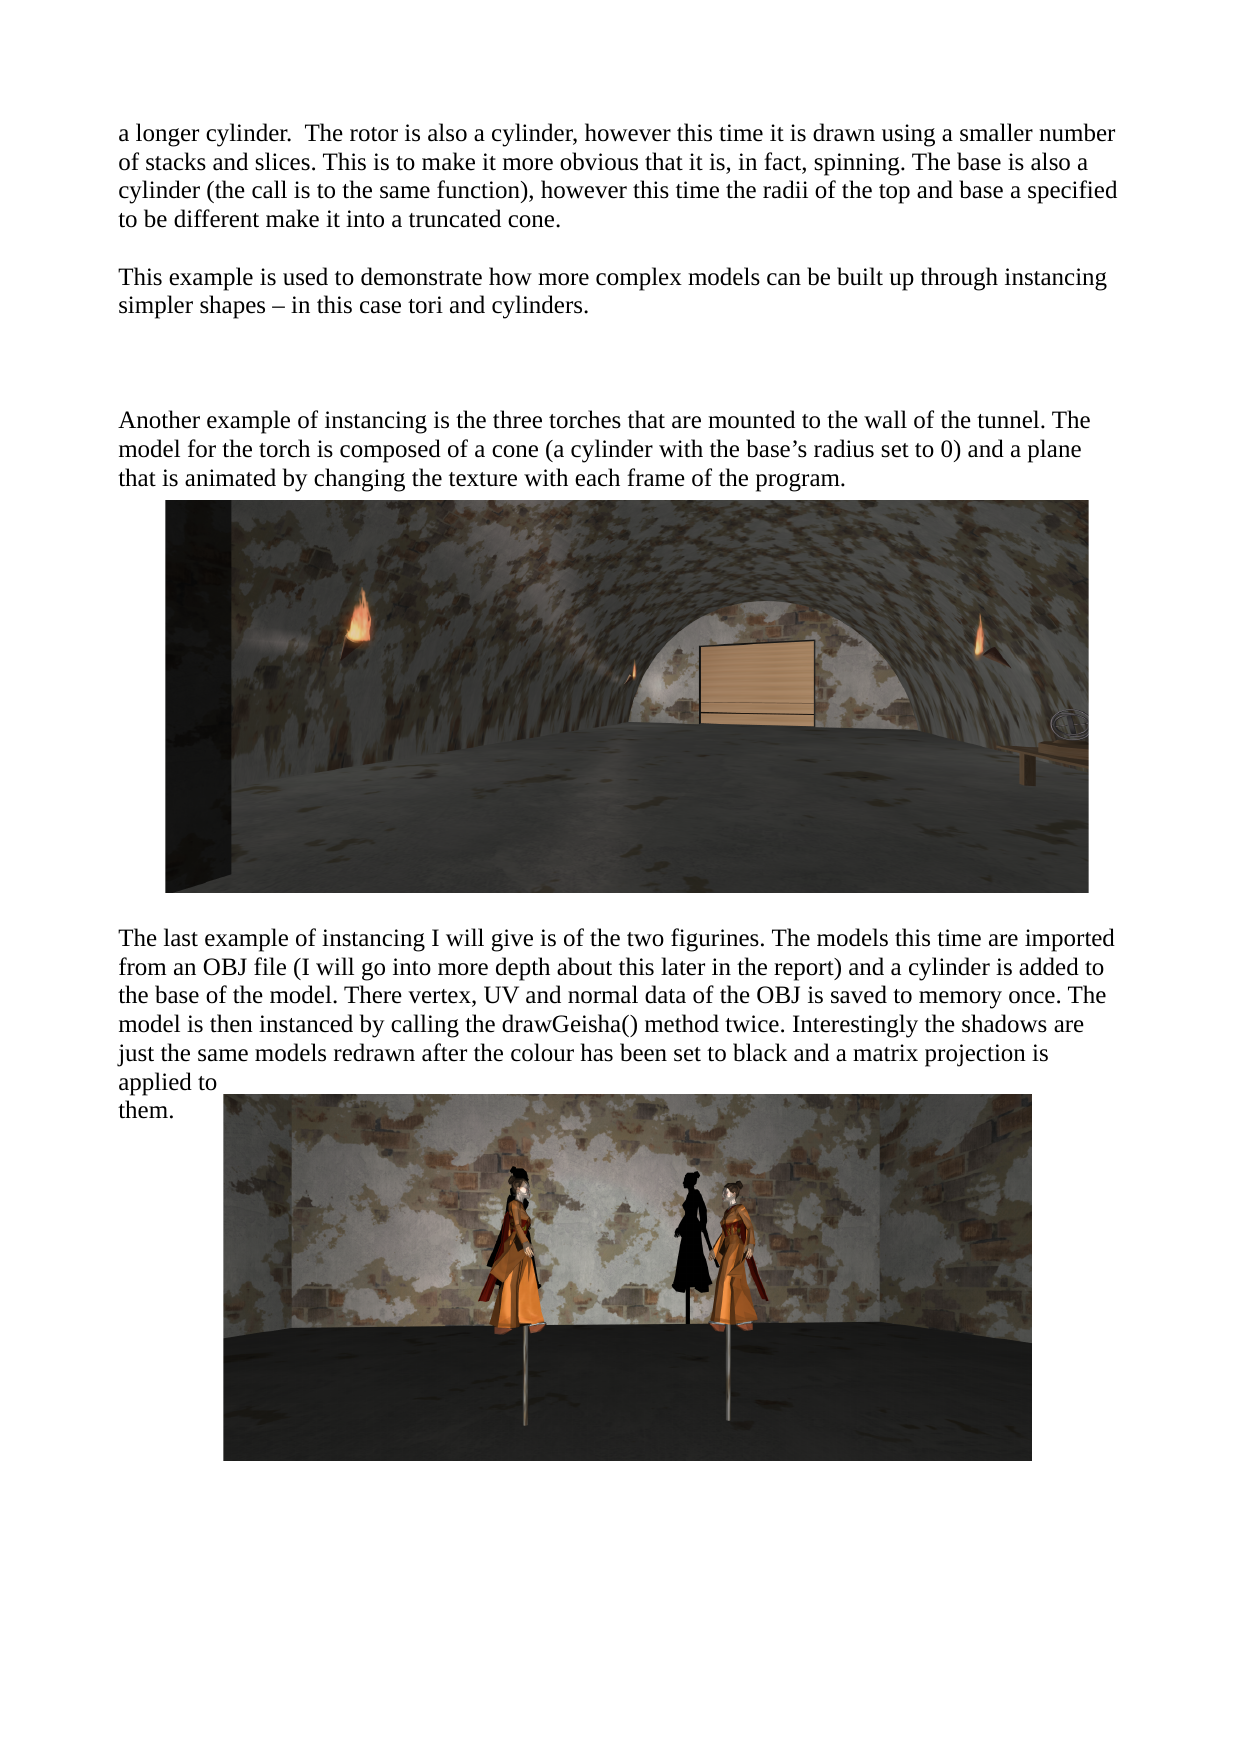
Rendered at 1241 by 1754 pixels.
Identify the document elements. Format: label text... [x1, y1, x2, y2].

picture [165, 500, 1089, 893]
text The last example of instancing I will give is of the two figurines. The models this time are imported from an OBJ file (I will go into more depth about this later in the report) and a cylinder is added to the base of the model. There vertex, UV and normal data of the OBJ is saved to memory once. The model is then instanced by calling the drawGeisha() method twice. Interestingly the shadows are just the same models redrawn after the colour has been set to black and a matrix projection is applied to them. [118, 923, 1122, 1124]
text Another example of instancing is the three torches that are mounted to the wall of the tunnel. The model for the torch is composed of a cone (a cylinder with the base’s radius set to 0) and a plane that is animated by changing the texture with each frame of the program. [118, 406, 1122, 492]
picture [223, 1094, 1032, 1461]
text This example is used to demonstrate how more complex models can be built up through instancing simpler shapes – in this case tori and cylinders. [118, 262, 1122, 319]
text a longer cylinder. The rotor is also a cylinder, however this time it is drawn using a smaller number of stacks and slices. This is to make it more obvious that it is, in fact, spinning. The base is also a cylinder (the call is to the same function), however this time the radii of the top and base a specified to be different make it into a truncated cone. [118, 118, 1122, 233]
